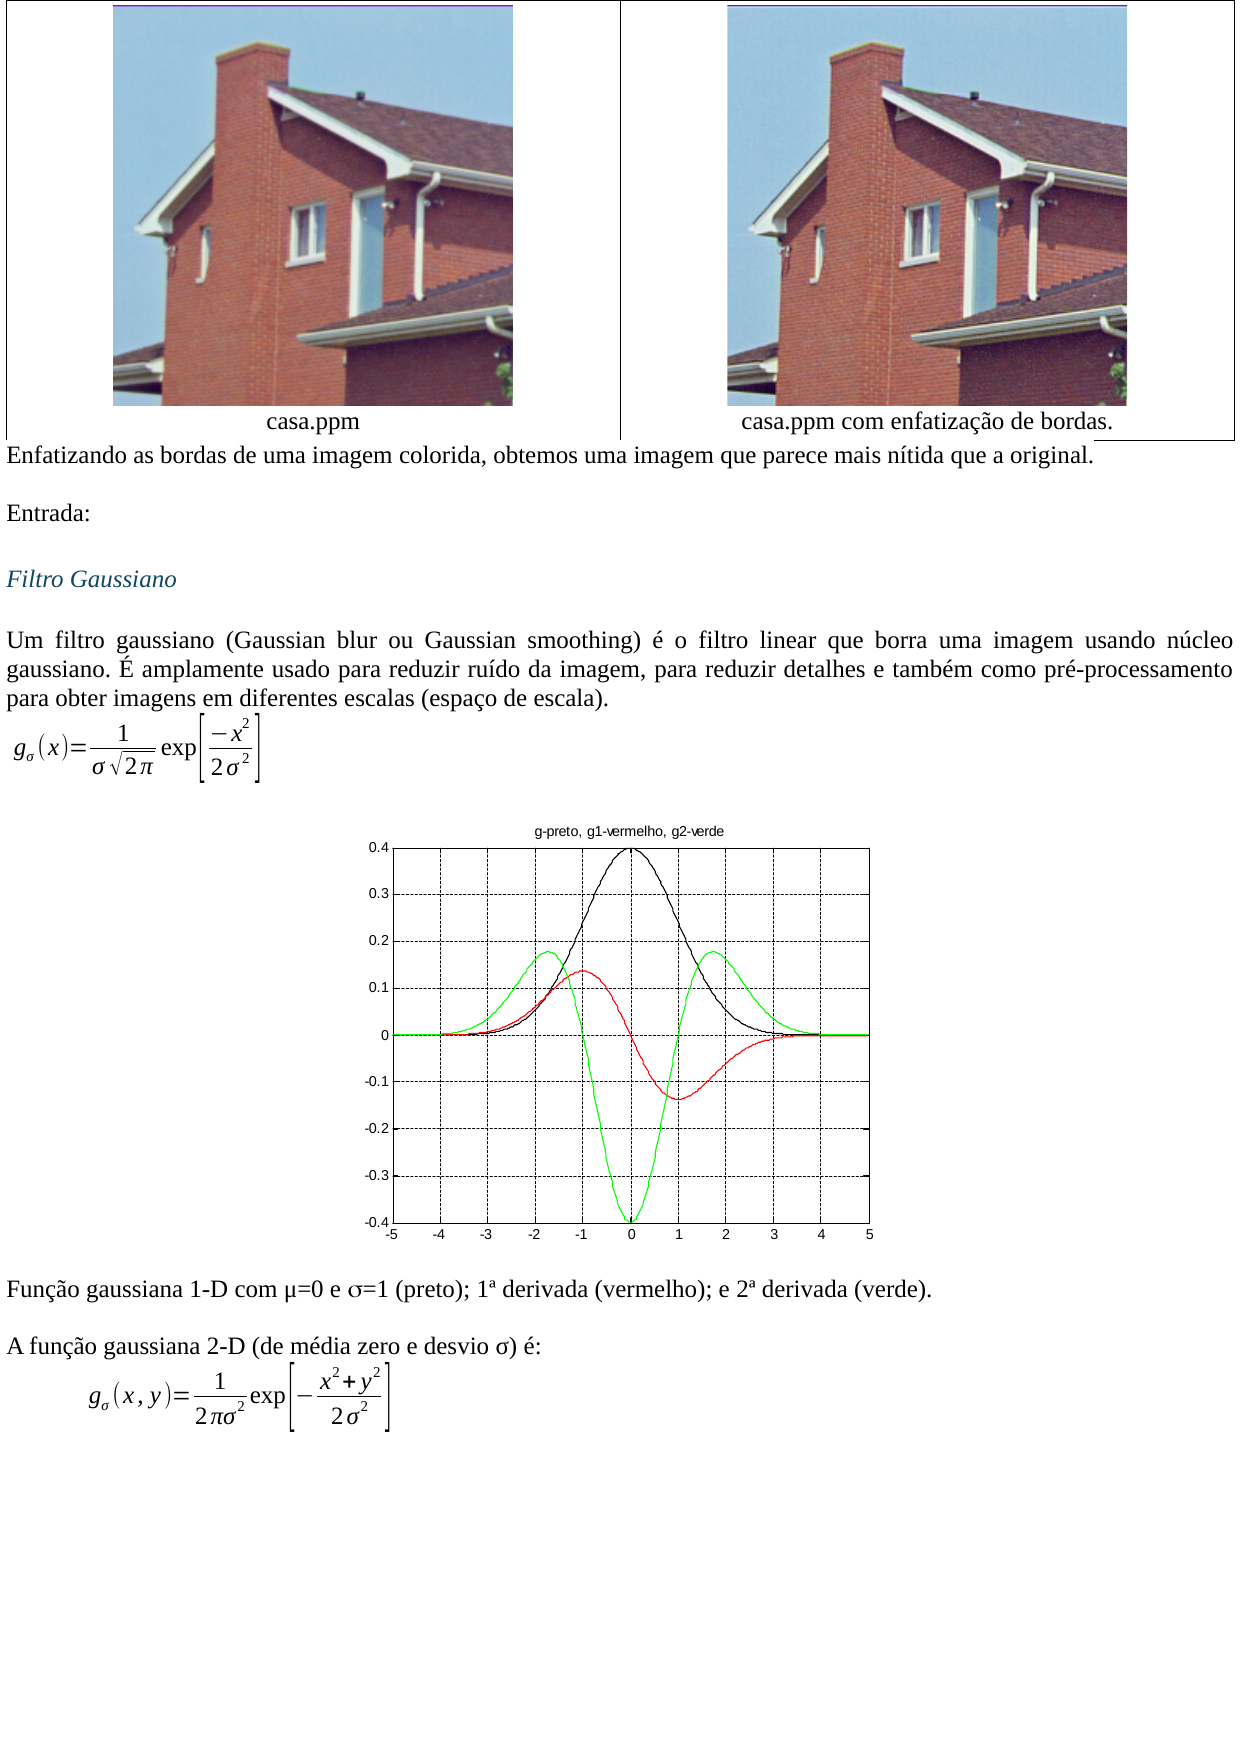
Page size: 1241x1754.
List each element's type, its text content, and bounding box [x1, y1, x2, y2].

subtitle Filtro Gaussiano [6, 564, 1234, 592]
text Enfatizando as bordas de uma imagem colorida, obtemos uma imagem que parece mais nítida que a original. [6, 441, 1234, 469]
text A função gaussiana 2-D (de média zero e desvio σ) é: [6, 1331, 1234, 1360]
picture [727, 5, 1128, 406]
table_header casa.ppm com enfatização de bordas. [621, 1, 1234, 440]
picture [113, 5, 513, 406]
table_header casa.ppm [7, 1, 620, 440]
text Um filtro gaussiano (Gaussian blur ou Gaussian smoothing) é o filtro linear que borra uma imagem usando núcleo gaussiano. É amplamente usado para reduzir ruído da imagem, para reduzir detalhes e também como pré-processamento para obter imagens em diferentes escalas (espaço de escala). [6, 625, 1234, 712]
text Entrada: [6, 498, 1234, 527]
text Função gaussiana 1-D com μ=0 e =1 (preto); 1ª derivada (vermelho); e 2ª derivada (verde). [6, 1274, 1234, 1302]
